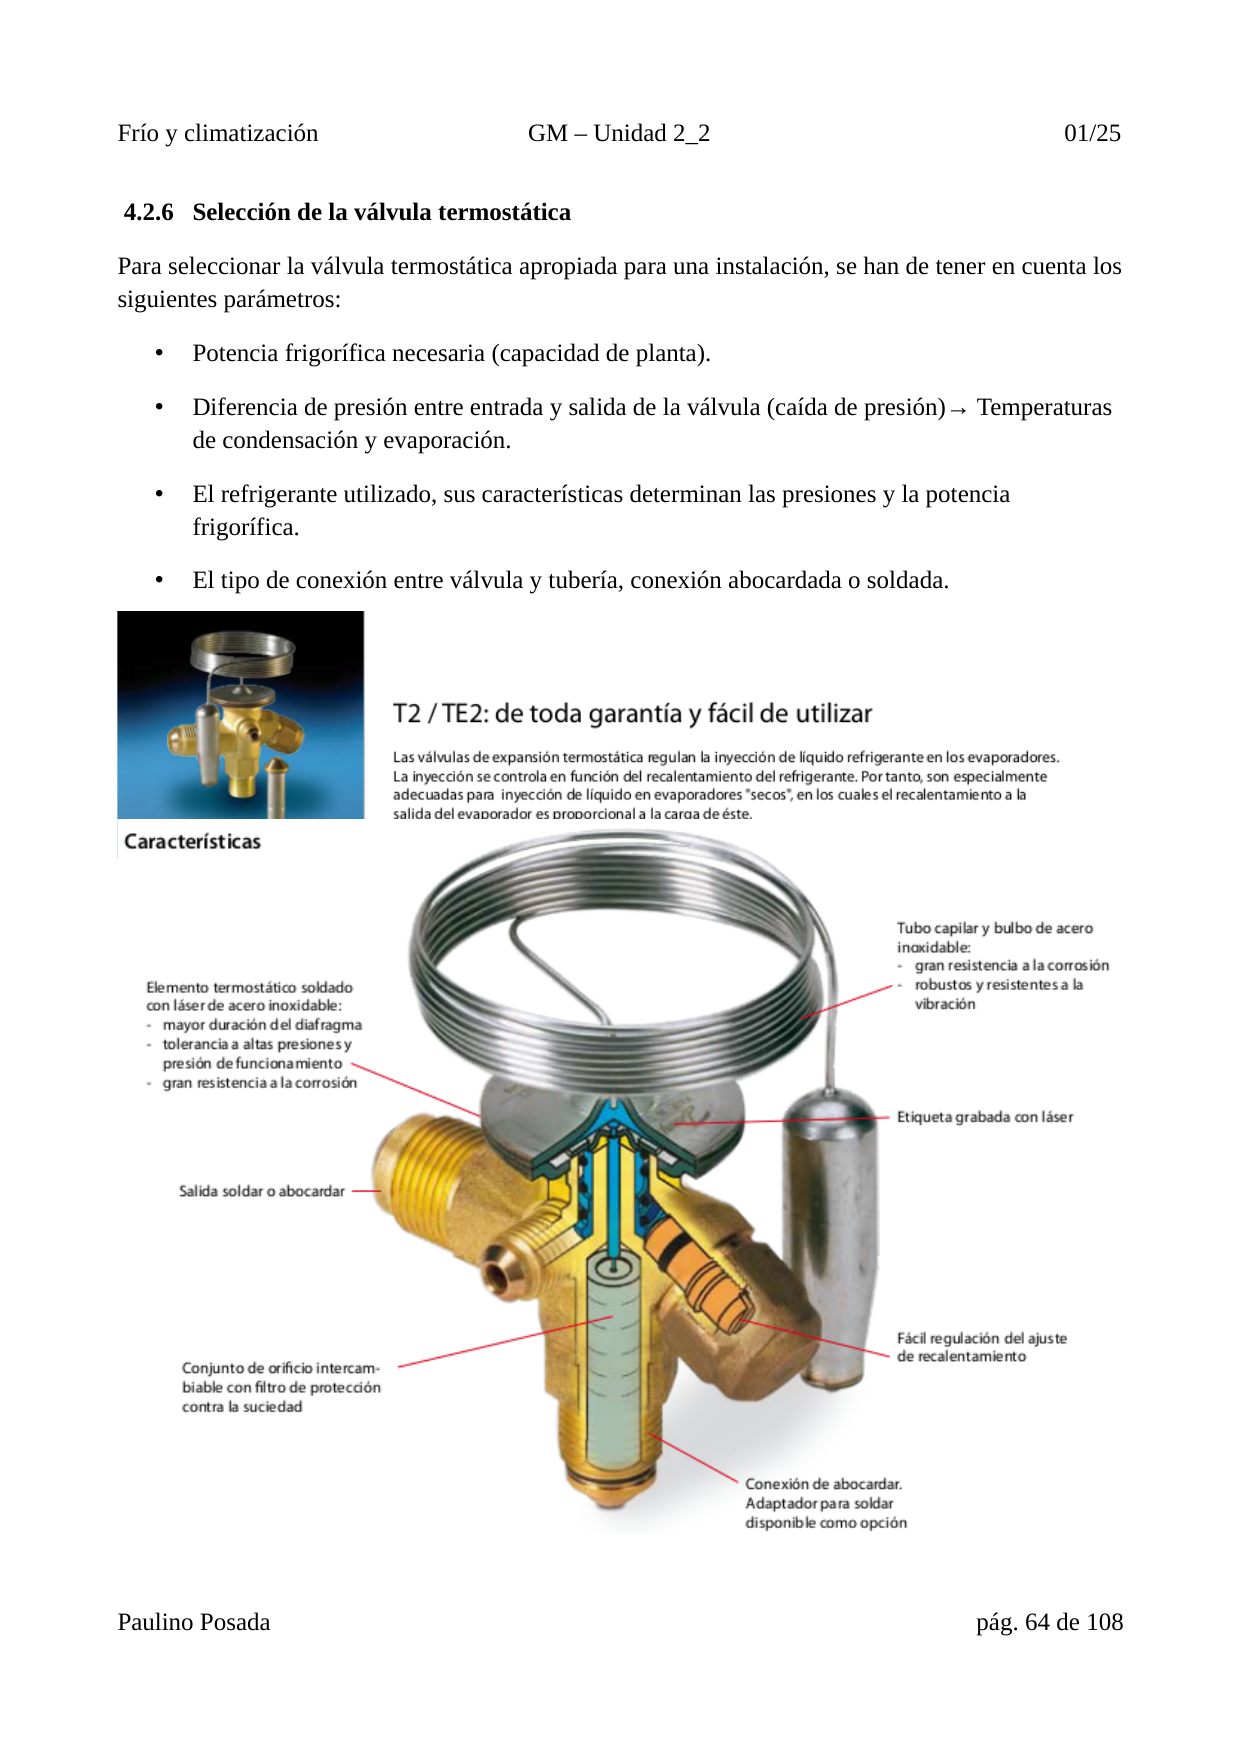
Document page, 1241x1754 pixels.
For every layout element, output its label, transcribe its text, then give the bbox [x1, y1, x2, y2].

list El refrigerante utilizado, sus características determinan las presiones y la potencia frigorífica. [155, 479, 1123, 540]
list Potencia frigorífica necesaria (capacidad de planta). [155, 338, 1123, 367]
list Diferencia de presión entre entrada y salida de la válvula (caída de presión)→ Temperaturas de condensación y evaporación. [155, 392, 1123, 453]
list El tipo de conexión entre válvula y tubería, conexión abocardada o soldada. [155, 566, 1123, 594]
text Para seleccionar la válvula termostática apropiada para una instalación, se han de tener en cuenta los siguientes parámetros: [117, 251, 1123, 313]
subtitle Selección de la válvula termostática [117, 197, 1123, 226]
picture [117, 611, 1122, 1534]
